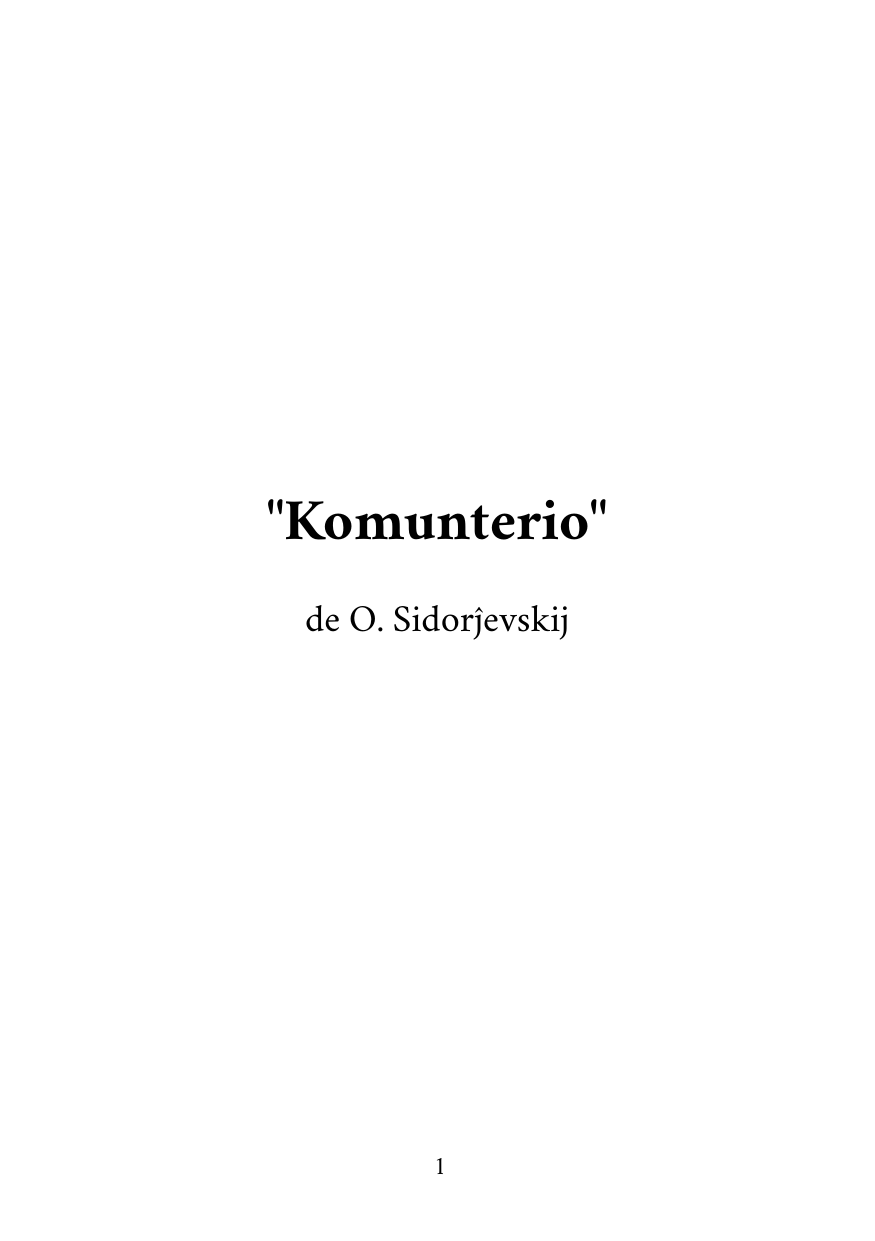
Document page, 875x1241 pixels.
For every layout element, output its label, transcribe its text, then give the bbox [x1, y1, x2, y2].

title "Komunterio" [118, 483, 756, 556]
subtitle de O. Sidorĵevskij [118, 594, 756, 642]
